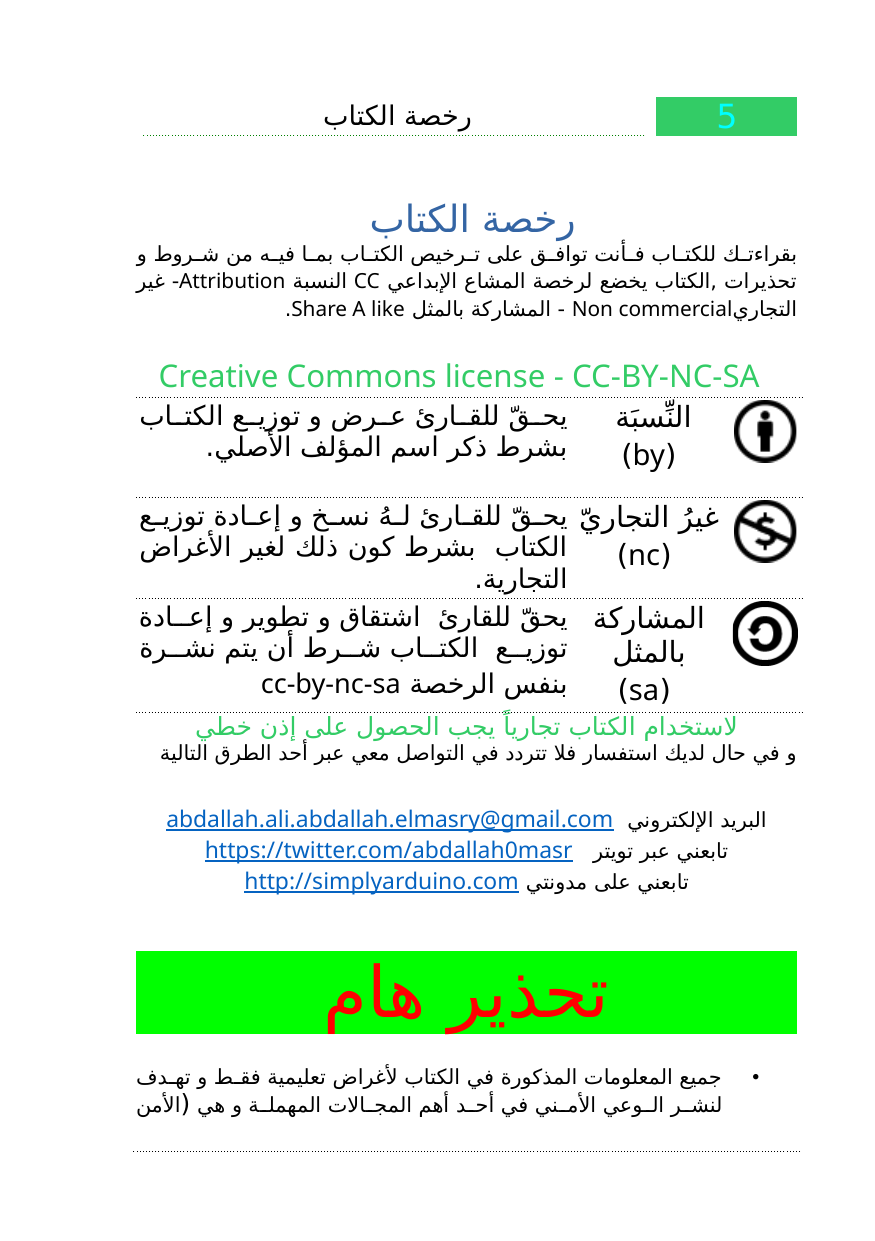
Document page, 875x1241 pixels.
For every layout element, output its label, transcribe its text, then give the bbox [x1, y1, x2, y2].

text لاستخدام الكتاب تجارياً يجب الحصول على إذن خطي [136, 712, 797, 741]
table_header البريد الإلكتروني abdallah.ali.abdallah.elmasry@gmail.com تابعني عبر تويتر https://twitter.com/abdallah0masr تابعني على مدونتي http://simplyarduino.com [136, 797, 797, 926]
table_cell [727, 497, 803, 598]
table_cell يحقّ للقارئ اشتقاق و تطوير و إعادة توزيع الكتاب شرط أن يتم نشرة بنفس الرخصة cc-by-nc-sa [136, 598, 571, 712]
table_cell يحقّ للقارئ لهُ نسخ و إعادة توزيع الكتاب بشرط كون ذلك لغير الأغراض التجارية. [136, 497, 571, 598]
table_cell المشاركة بالمثل (sa) [571, 598, 727, 712]
table_header النِّسبَة (by) [571, 397, 727, 497]
table_cell غيرُ التجاريّ (nc) [571, 497, 727, 598]
list جميع المعلومات المذكورة في الكتاب لأغراض تعليمية فقط و تهدف لنشر الوعي الأمني في أحد أهم المجالات المهملة و هي (الأمن المادي للمعوماتphysical security for computers data). [136, 1065, 760, 1118]
subtitle تحذير هام [136, 951, 797, 1034]
picture [734, 400, 797, 463]
text و في حال لديك استفسار فلا تتردد في التواصل معي عبر أحد الطرق التالية [136, 741, 797, 766]
text Creative Commons license - CC-BY-NC-SA [136, 354, 797, 397]
picture [734, 500, 797, 563]
picture [732, 601, 798, 666]
table_cell [727, 598, 803, 712]
table_header [727, 397, 803, 497]
table_header يحقّ للقارئ عرض و توزيع الكتاب بشرط ذكر اسم المؤلف الأصلي. [136, 397, 571, 497]
subtitle رخصة الكتاب [136, 198, 797, 242]
text بقراءتك للكتاب فأنت توافق على ترخيص الكتاب بما فيه من شروط و تحذيرات ,الكتاب يخضع لرخصة المشاع الإبداعي CC النسبة Attribution- غير التجاريNon commercial - المشاركة بالمثل Share A like. [136, 242, 797, 323]
